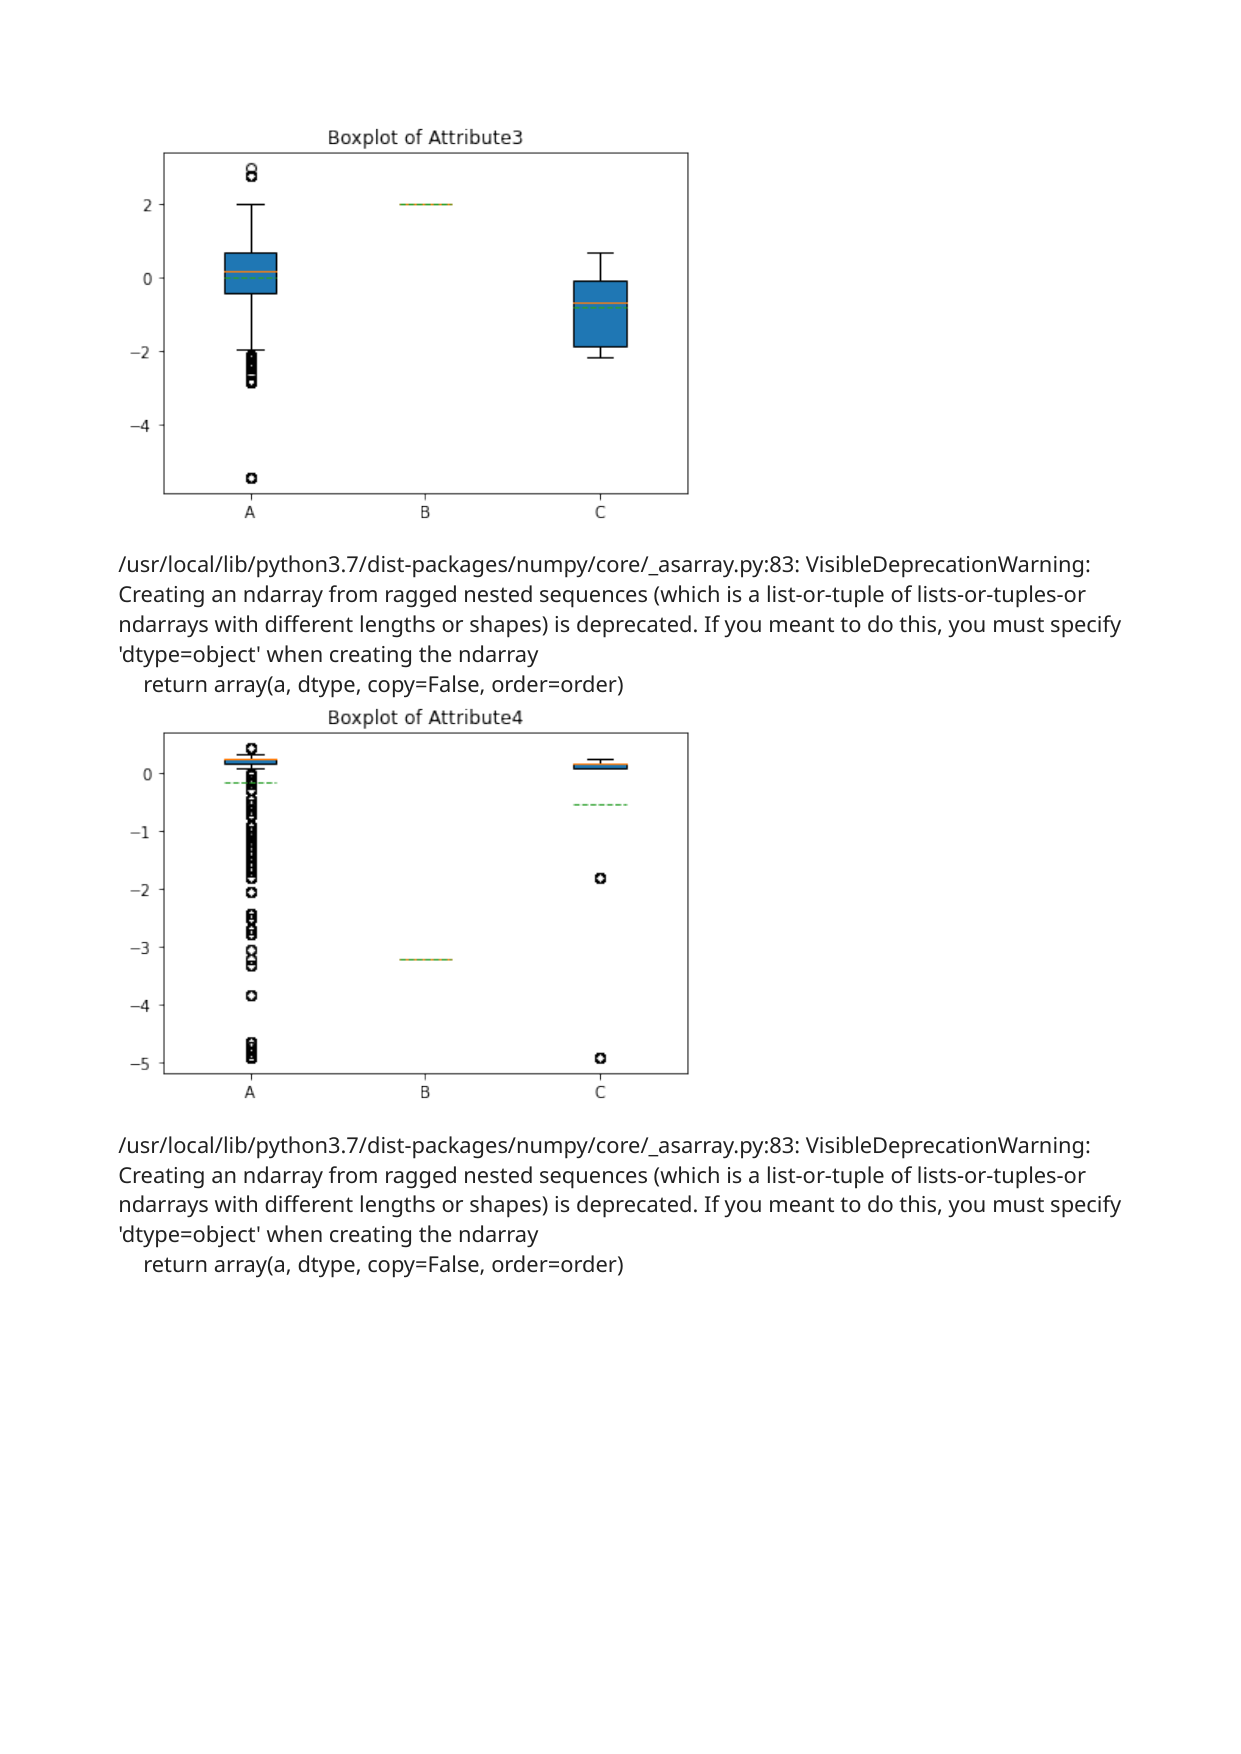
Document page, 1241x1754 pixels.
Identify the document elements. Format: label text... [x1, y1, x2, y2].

text /usr/local/lib/python3.7/dist-packages/numpy/core/_asarray.py:83: VisibleDeprecationWarning: Creating an ndarray from ragged nested sequences (which is a list-or-tuple of lists-or-tuples-or ndarrays with different lengths or shapes) is deprecated. If you meant to do this, you must specify 'dtype=object' when creating the ndarray [118, 549, 1122, 669]
text return array(a, dtype, copy=False, order=order) [118, 1249, 1122, 1279]
picture [118, 118, 697, 531]
text /usr/local/lib/python3.7/dist-packages/numpy/core/_asarray.py:83: VisibleDeprecationWarning: Creating an ndarray from ragged nested sequences (which is a list-or-tuple of lists-or-tuples-or ndarrays with different lengths or shapes) is deprecated. If you meant to do this, you must specify 'dtype=object' when creating the ndarray [118, 1130, 1122, 1249]
text return array(a, dtype, copy=False, order=order) [118, 669, 1122, 698]
picture [118, 698, 697, 1111]
